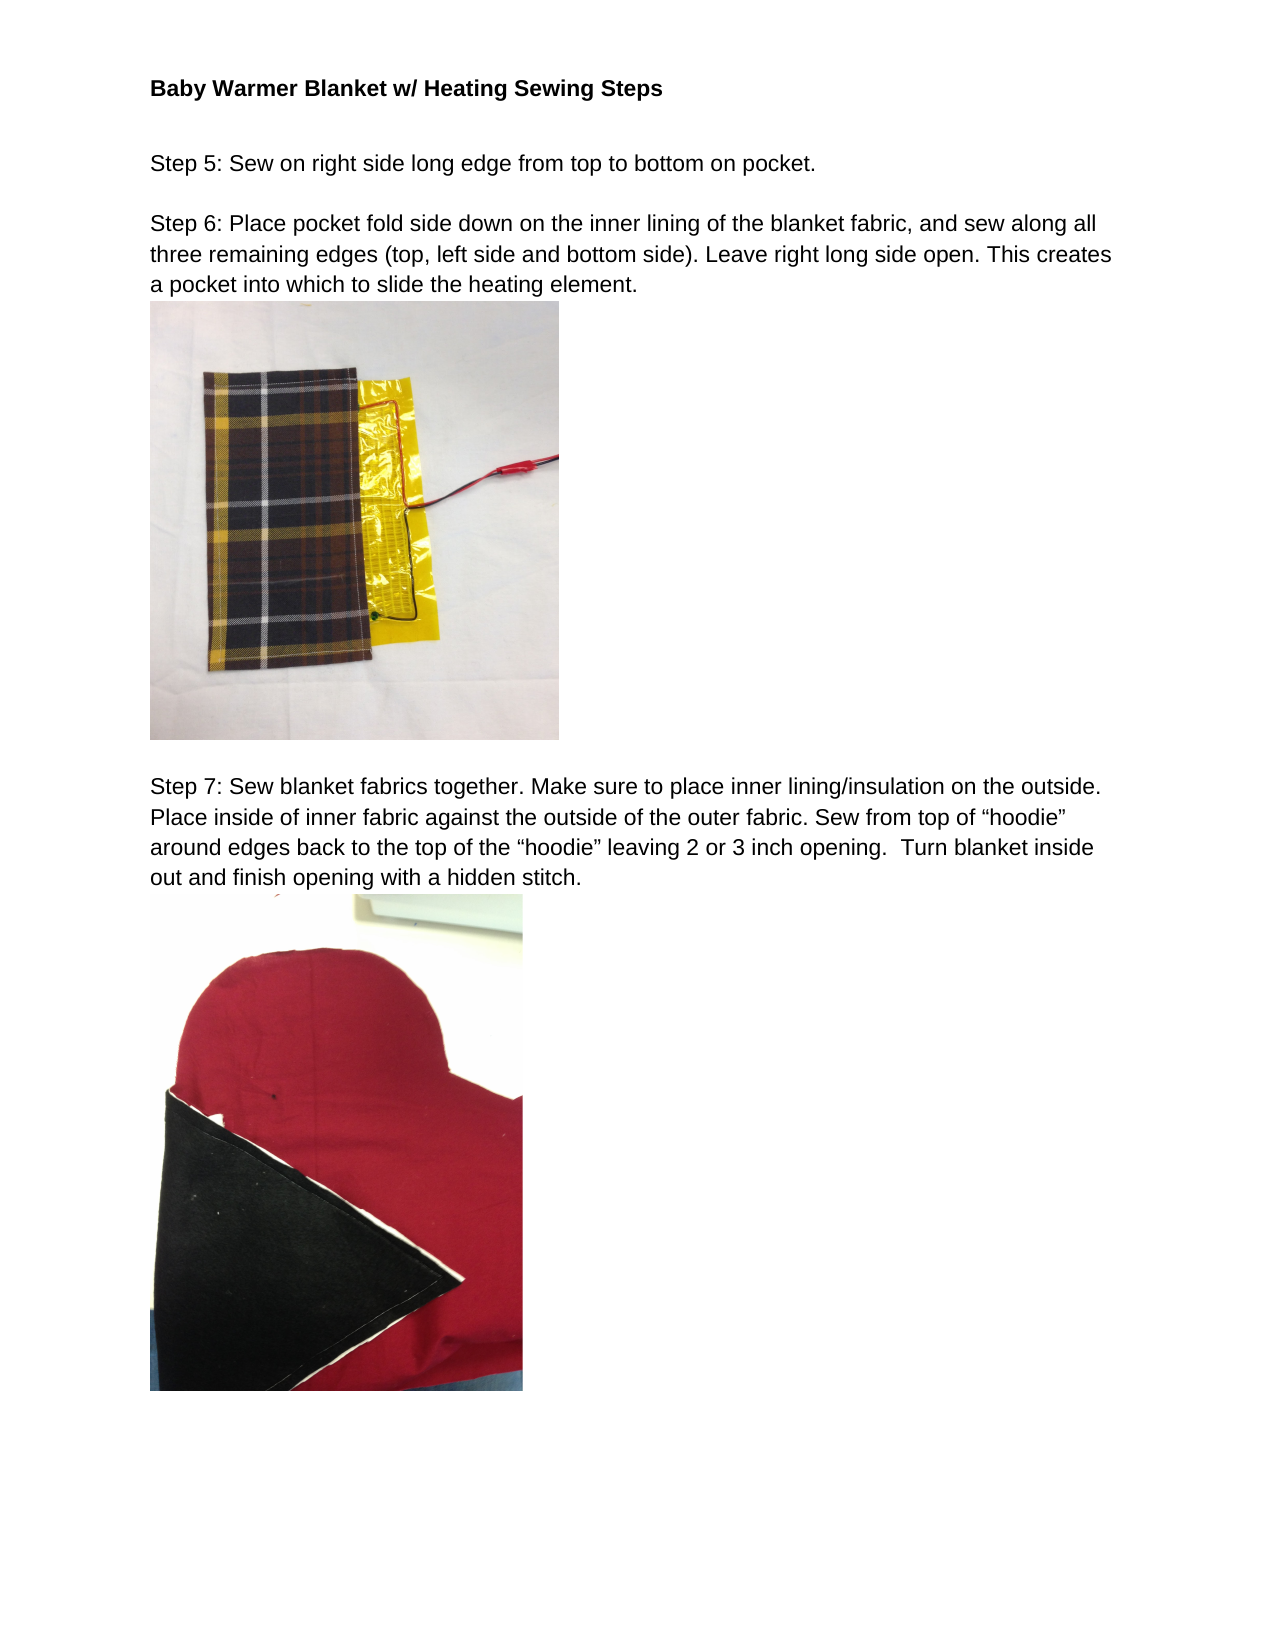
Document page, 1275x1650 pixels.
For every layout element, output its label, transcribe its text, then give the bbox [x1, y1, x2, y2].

text Step 6: Place pocket fold side down on the inner lining of the blanket fabric, and sew along all three remaining edges (top, left side and bottom side). Leave right long side open. This creates a pocket into which to slide the heating element. [150, 210, 1125, 297]
text Step 7: Sew blanket fabrics together. Make sure to place inner lining/insulation on the outside. Place inside of inner fabric against the outside of the outer fabric. Sew from top of “hoodie” around edges back to the top of the “hoodie” leaving 2 or 3 inch opening. Turn blanket inside out and finish opening with a hidden stitch. [150, 773, 1125, 890]
text Step 5: Sew on right side long edge from top to bottom on pocket. [150, 150, 1125, 176]
picture [150, 894, 523, 1391]
picture [150, 301, 559, 740]
